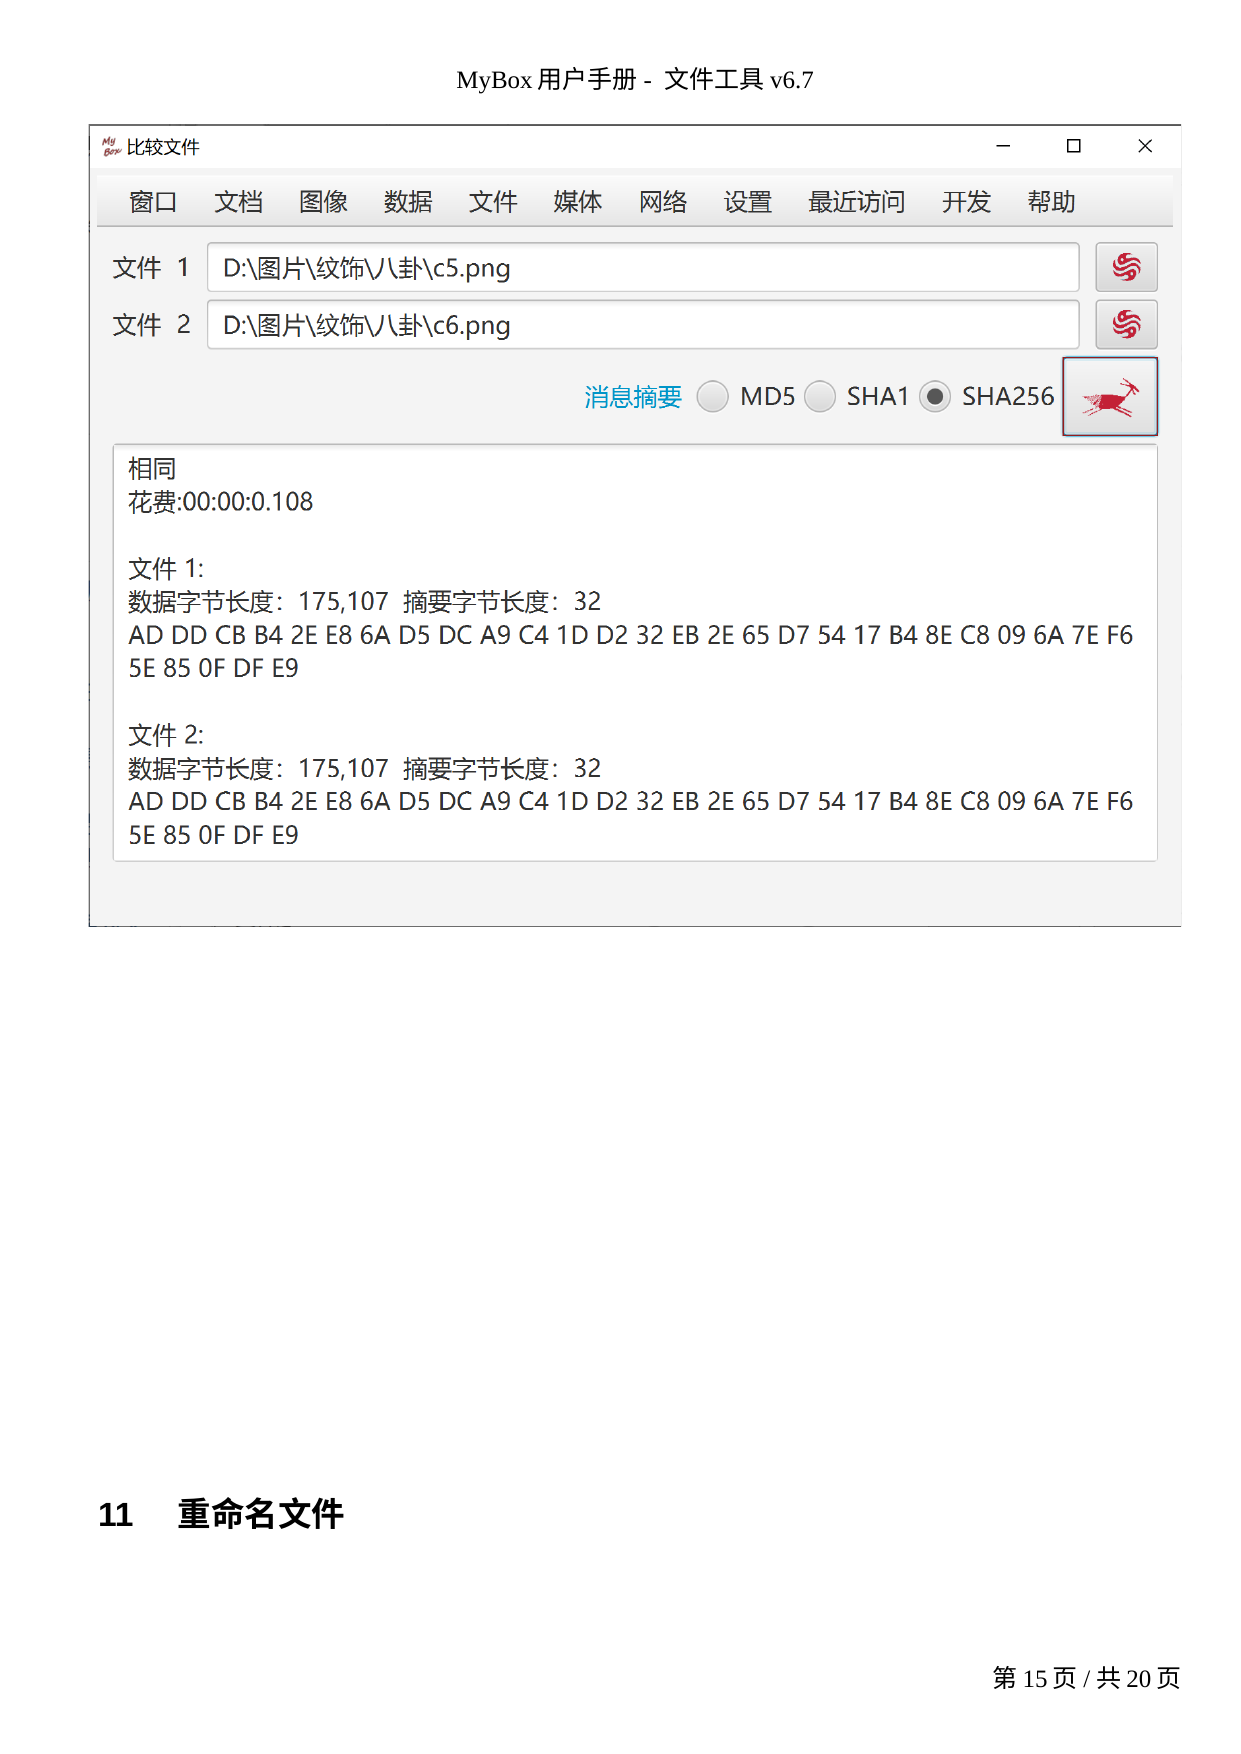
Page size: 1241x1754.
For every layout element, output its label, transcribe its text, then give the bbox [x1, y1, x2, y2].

subtitle 重命名文件 [88, 1488, 1181, 1536]
picture [88, 124, 1182, 927]
